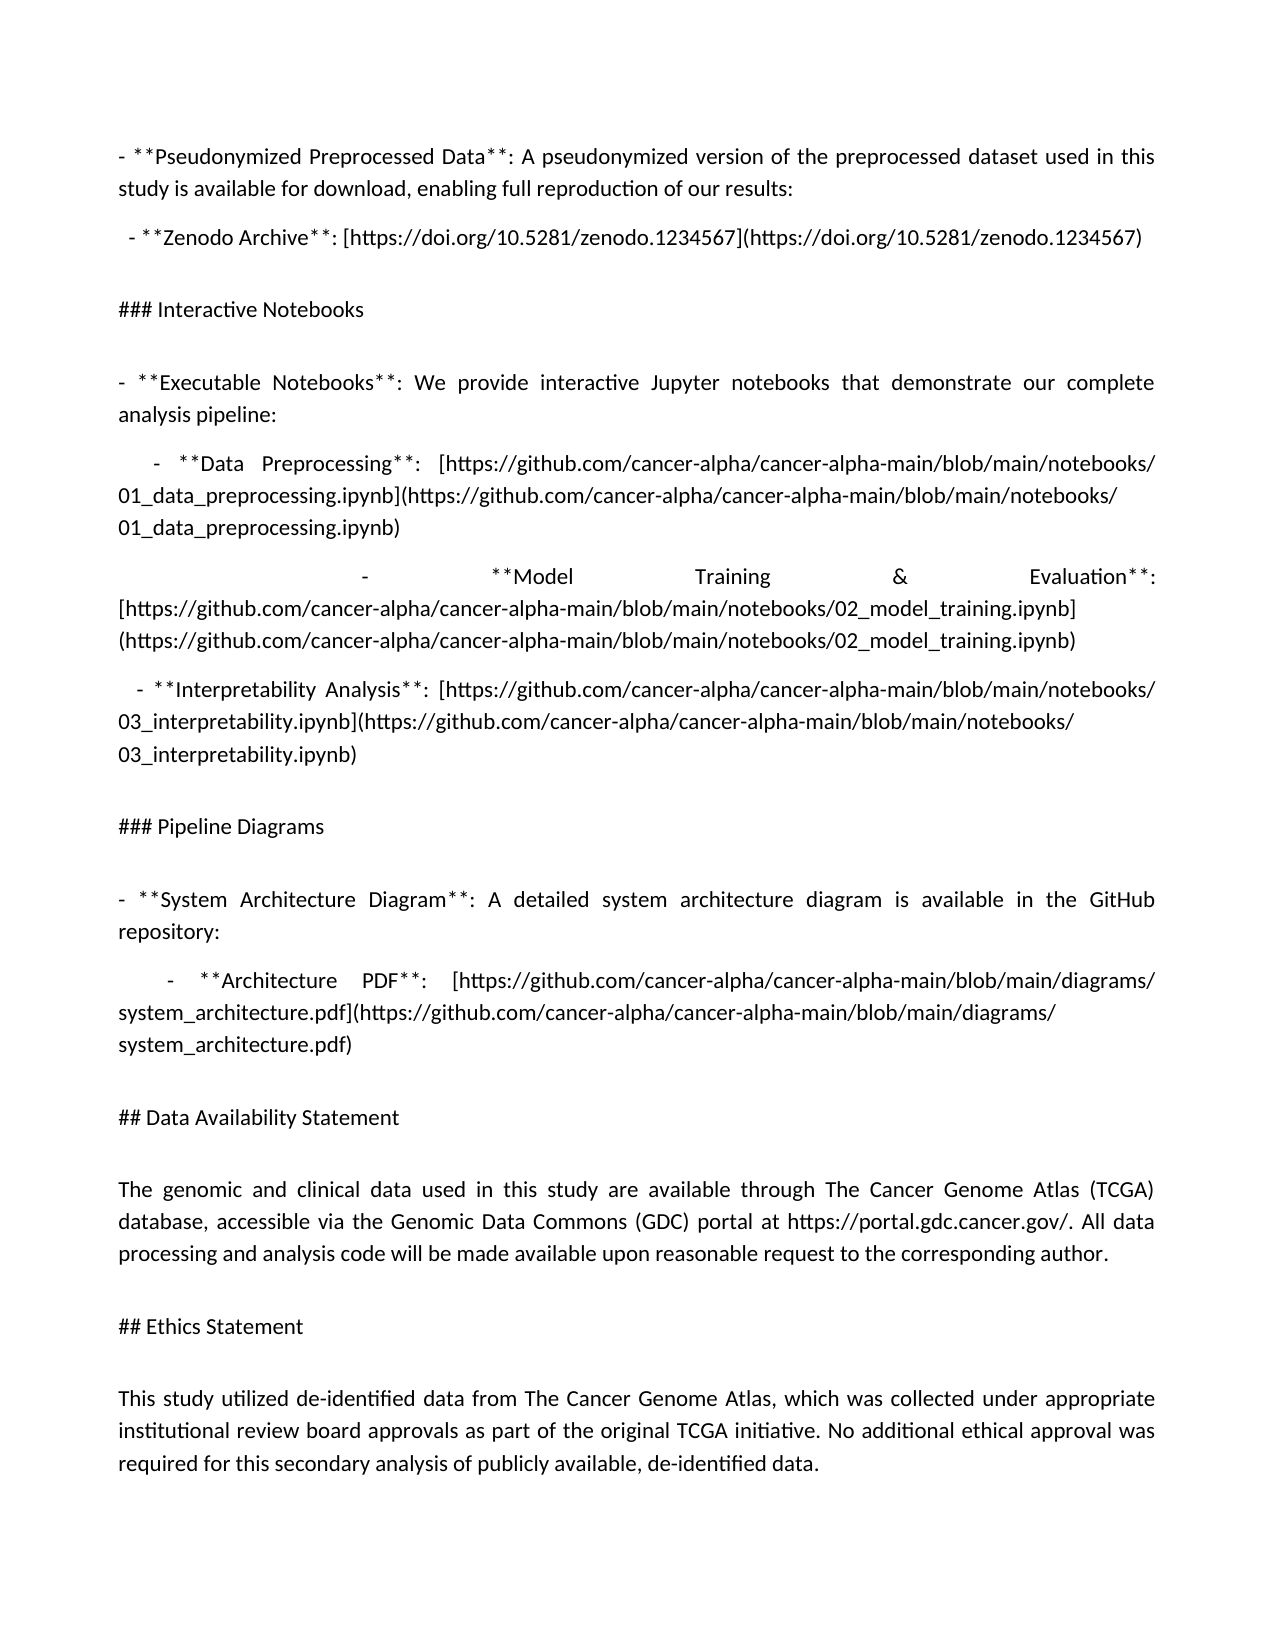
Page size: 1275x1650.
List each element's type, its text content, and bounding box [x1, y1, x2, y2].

text ## Data Availability Statement [118, 1103, 1157, 1131]
text The genomic and clinical data used in this study are available through The Cancer Genome Atlas (TCGA) database, accessible via the Genomic Data Commons (GDC) portal at https://portal.gdc.cancer.gov/. All data processing and analysis code will be made available upon reasonable request to the corresponding author. [118, 1175, 1157, 1267]
text - **System Architecture Diagram**: A detailed system architecture diagram is available in the GitHub repository: [118, 885, 1157, 945]
text - **Architecture PDF**: [https://github.com/cancer-alpha/cancer-alpha-main/blob/main/diagrams/system_architecture.pdf](https://github.com/cancer-alpha/cancer-alpha-main/blob/main/diagrams/system_architecture.pdf) [118, 966, 1157, 1058]
text - **Pseudonymized Preprocessed Data**: A pseudonymized version of the preprocessed dataset used in this study is available for download, enabling full reproduction of our results: [118, 142, 1157, 202]
text ## Ethics Statement [118, 1312, 1157, 1340]
text - **Model Training & Evaluation**: [https://github.com/cancer-alpha/cancer-alpha-main/blob/main/notebooks/02_model_training.ipynb](https://github.com/cancer-alpha/cancer-alpha-main/blob/main/notebooks/02_model_training.ipynb) [118, 562, 1157, 654]
text - **Interpretability Analysis**: [https://github.com/cancer-alpha/cancer-alpha-main/blob/main/notebooks/03_interpretability.ipynb](https://github.com/cancer-alpha/cancer-alpha-main/blob/main/notebooks/03_interpretability.ipynb) [118, 675, 1157, 768]
text This study utilized de-identified data from The Cancer Genome Atlas, which was collected under appropriate institutional review board approvals as part of the original TCGA initiative. No additional ethical approval was required for this secondary analysis of publicly available, de-identified data. [118, 1384, 1157, 1477]
text ### Pipeline Diagrams [118, 812, 1157, 840]
text ### Interactive Notebooks [118, 295, 1157, 323]
text - **Data Preprocessing**: [https://github.com/cancer-alpha/cancer-alpha-main/blob/main/notebooks/01_data_preprocessing.ipynb](https://github.com/cancer-alpha/cancer-alpha-main/blob/main/notebooks/01_data_preprocessing.ipynb) [118, 449, 1157, 541]
text - **Zenodo Archive**: [https://doi.org/10.5281/zenodo.1234567](https://doi.org/10.5281/zenodo.1234567) [118, 223, 1157, 251]
text - **Executable Notebooks**: We provide interactive Jupyter notebooks that demonstrate our complete analysis pipeline: [118, 368, 1157, 428]
